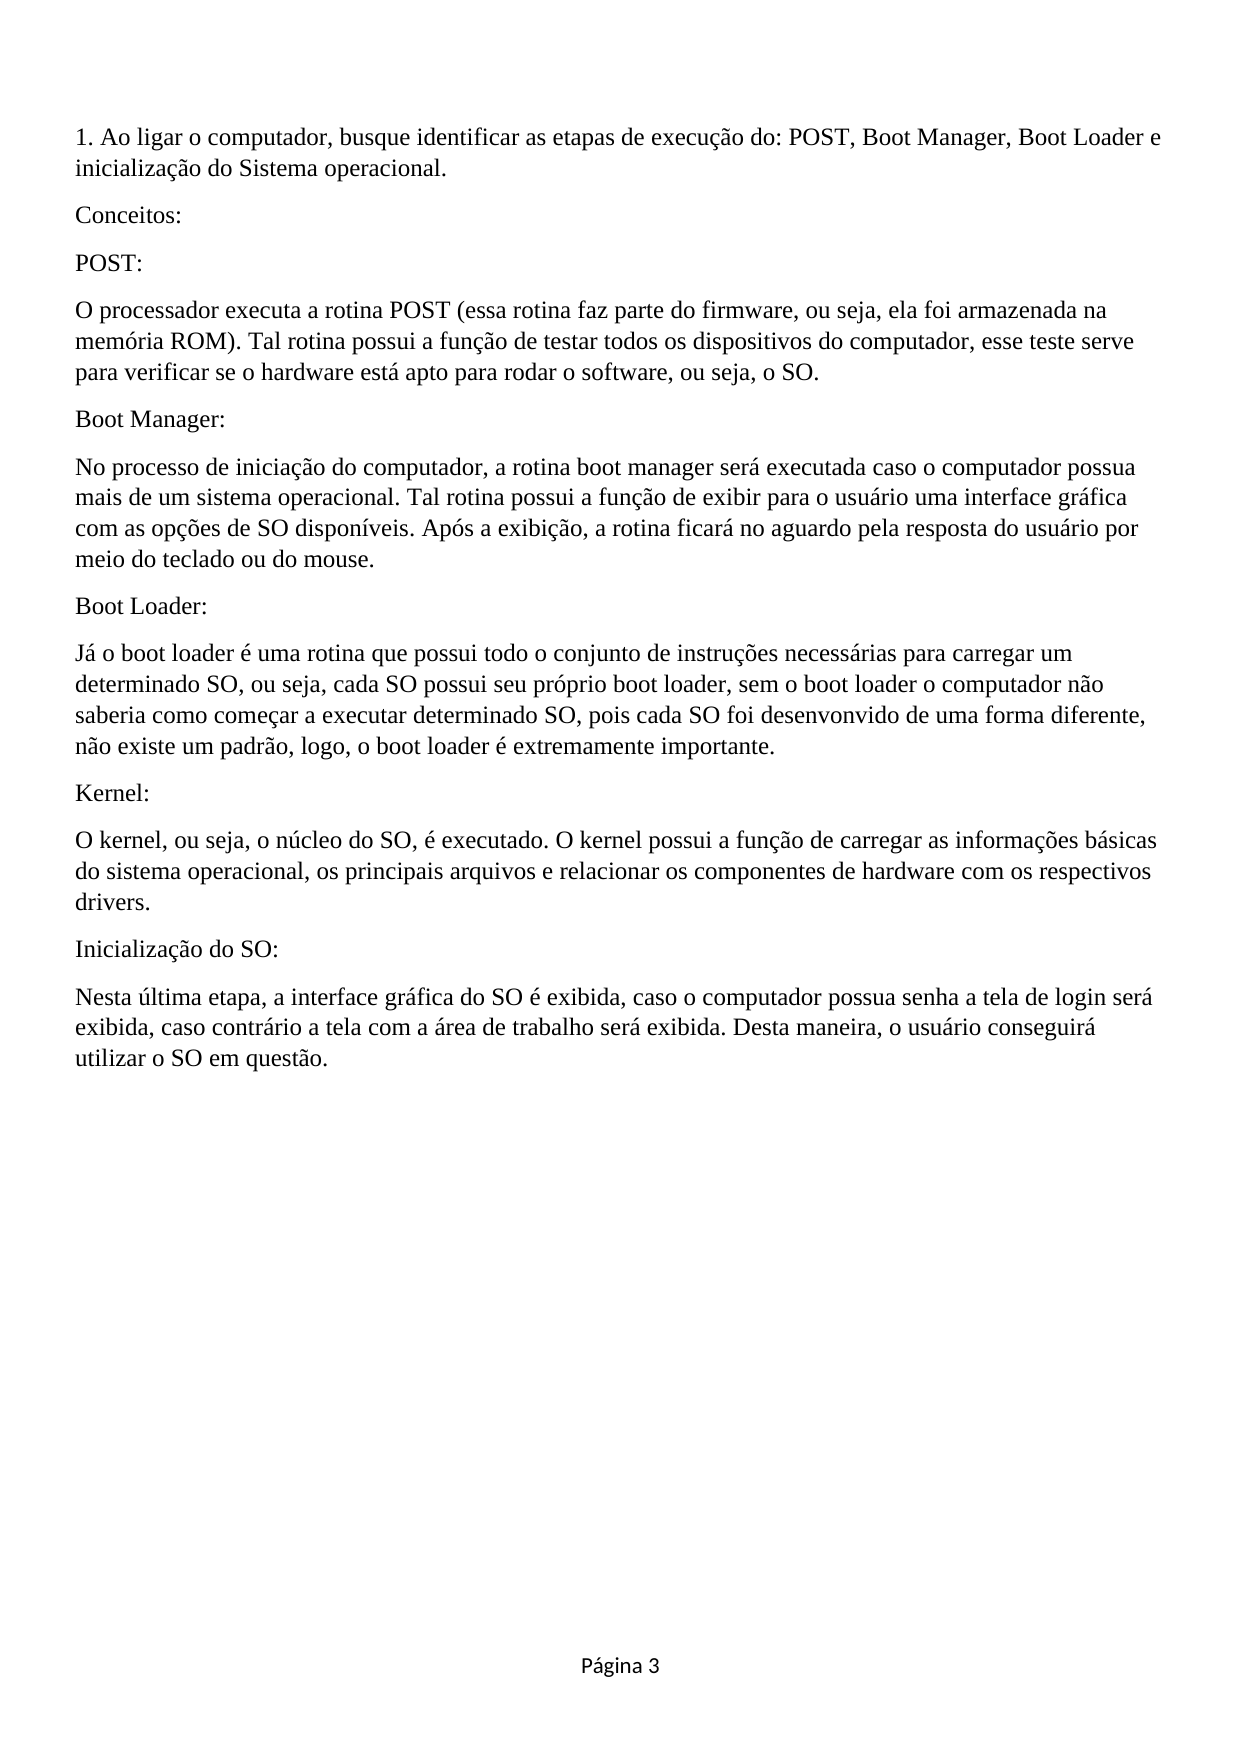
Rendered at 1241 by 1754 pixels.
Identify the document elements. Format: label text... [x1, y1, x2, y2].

text Kernel: [75, 778, 1165, 807]
text Inicialização do SO: [75, 934, 1165, 963]
text No processo de iniciação do computador, a rotina boot manager será executada caso o computador possua mais de um sistema operacional. Tal rotina possui a função de exibir para o usuário uma interface gráfica com as opções de SO disponíveis. Após a exibição, a rotina ficará no aguardo pela resposta do usuário por meio do teclado ou do mouse. [75, 452, 1165, 572]
text 1. Ao ligar o computador, busque identificar as etapas de execução do: POST, Boot Manager, Boot Loader e inicialização do Sistema operacional. [75, 122, 1165, 182]
text Boot Loader: [75, 591, 1165, 620]
text Conceitos: [75, 201, 1165, 229]
text O kernel, ou seja, o núcleo do SO, é executado. O kernel possui a função de carregar as informações básicas do sistema operacional, os principais arquivos e relacionar os componentes de hardware com os respectivos drivers. [75, 826, 1165, 916]
text Já o boot loader é uma rotina que possui todo o conjunto de instruções necessárias para carregar um determinado SO, ou seja, cada SO possui seu próprio boot loader, sem o boot loader o computador não saberia como começar a executar determinado SO, pois cada SO foi desenvonvido de uma forma diferente, não existe um padrão, logo, o boot loader é extremamente importante. [75, 638, 1165, 759]
text Nesta última etapa, a interface gráfica do SO é exibida, caso o computador possua senha a tela de login será exibida, caso contrário a tela com a área de trabalho será exibida. Desta maneira, o usuário conseguirá utilizar o SO em questão. [75, 982, 1165, 1072]
text POST: [75, 248, 1165, 277]
text Boot Manager: [75, 404, 1165, 433]
text O processador executa a rotina POST (essa rotina faz parte do firmware, ou seja, ela foi armazenada na memória ROM). Tal rotina possui a função de testar todos os dispositivos do computador, esse teste serve para verificar se o hardware está apto para rodar o software, ou seja, o SO. [75, 295, 1165, 386]
